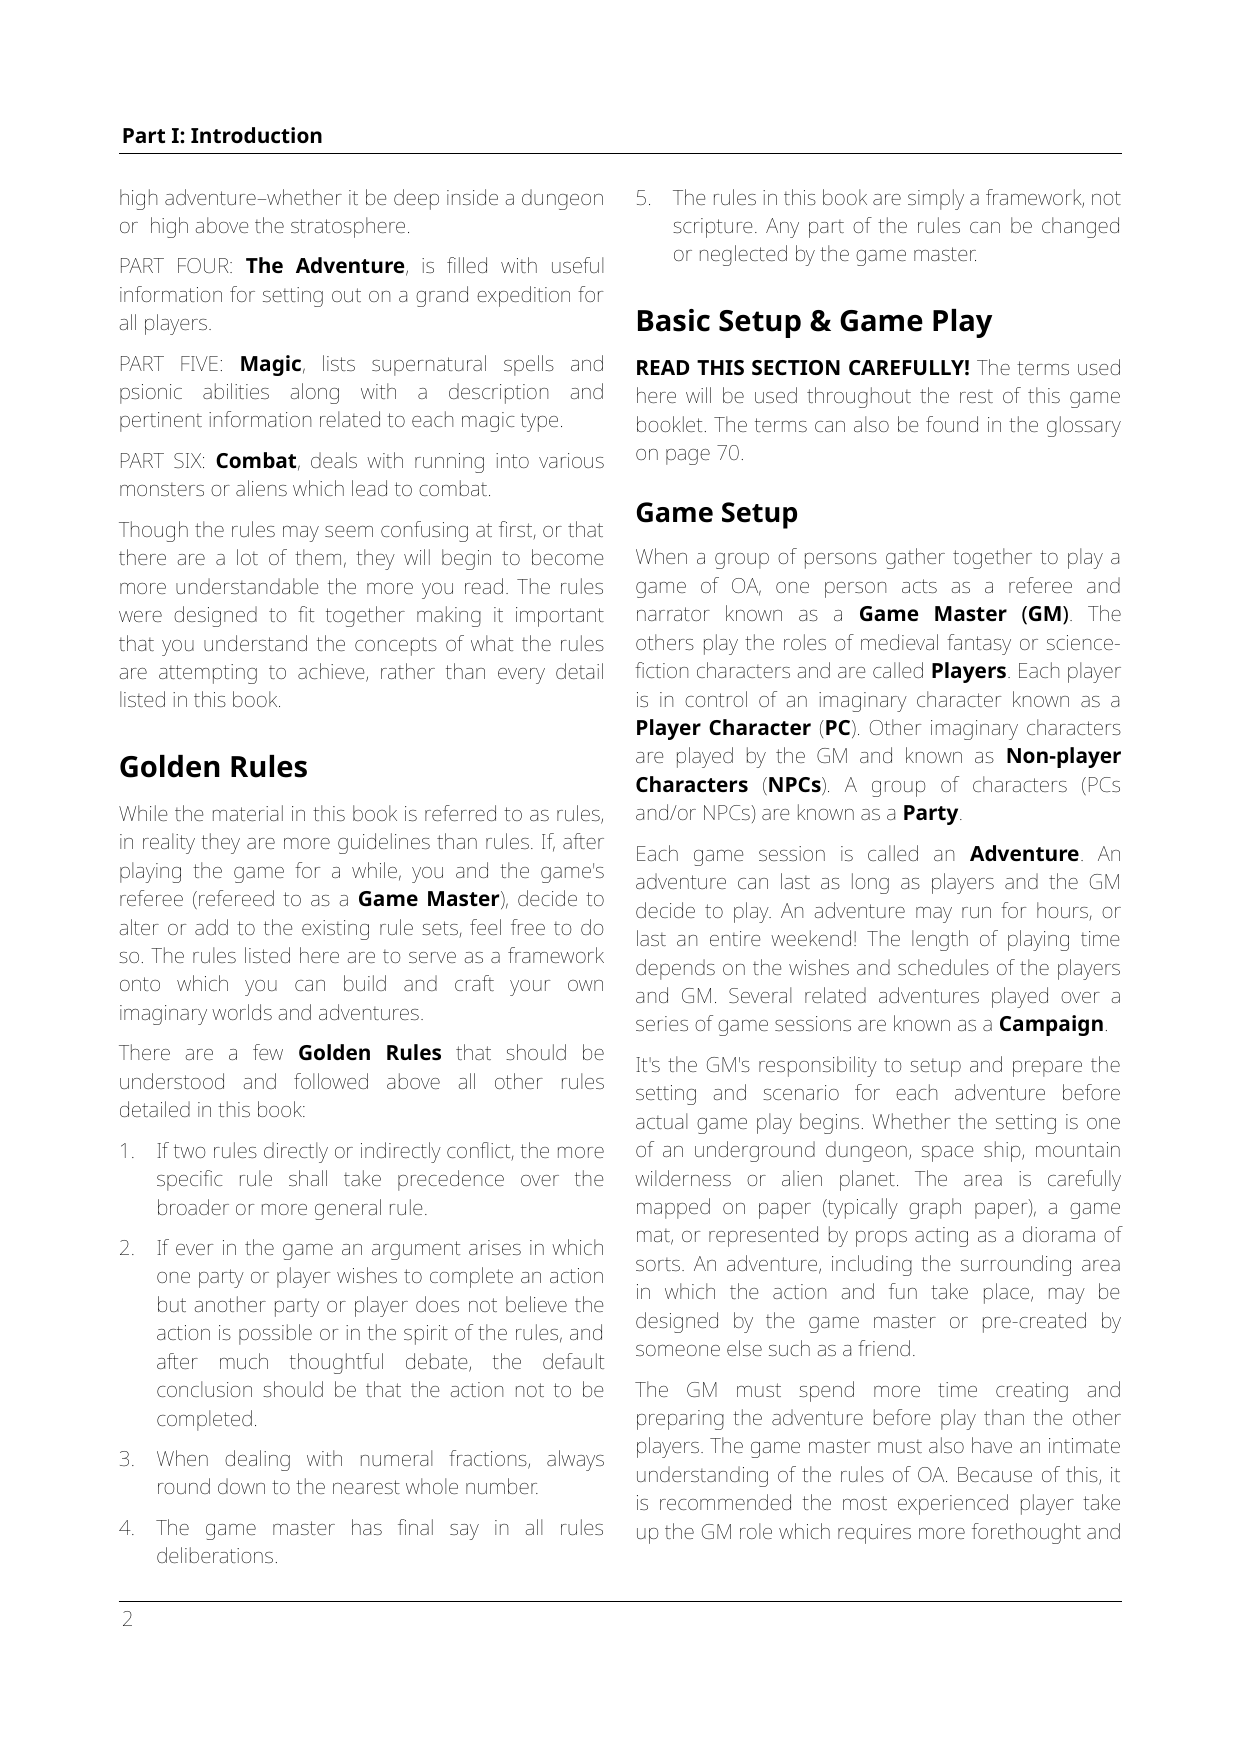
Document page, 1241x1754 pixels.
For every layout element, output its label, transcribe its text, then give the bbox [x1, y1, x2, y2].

text PART FIVE: Magic, lists supernatural spells and psionic abilities along with a description and pertinent information related to each magic type. [118, 349, 605, 434]
list If two rules directly or indirectly conflict, the more specific rule shall take precedence over the broader or more general rule. [118, 1136, 605, 1221]
subtitle Golden Rules [118, 747, 605, 786]
list When dealing with numeral fractions, always round down to the nearest whole number. [118, 1444, 605, 1501]
text The GM must spend more time creating and preparing the adventure before play than the other players. The game master must also have an intimate understanding of the rules of OA. Because of this, it is recommended the most experienced player take up the GM role which requires more forethought and [635, 1375, 1122, 1545]
subtitle Basic Setup & Game Play [635, 301, 1122, 340]
text When a group of persons gather together to play a game of OA, one person acts as a referee and narrator known as a Game Master (GM). The others play the roles of medieval fantasy or science-fiction characters and are called Players. Each player is in control of an imaginary character known as a Player Character (PC). Other imaginary characters are played by the GM and known as Non-player Characters (NPCs). A group of characters (PCs and/or NPCs) are known as a Party. [635, 542, 1122, 827]
text It's the GM's responsibility to setup and prepare the setting and scenario for each adventure before actual game play begins. Whether the setting is one of an underground dungeon, space ship, mountain wilderness or alien planet. The area is carefully mapped on paper (typically graph paper), a game mat, or represented by props acting as a diorama of sorts. An adventure, including the surrounding area in which the action and fun take place, may be designed by the game master or pre-created by someone else such as a friend. [635, 1050, 1122, 1363]
text PART SIX: Combat, deals with running into various monsters or aliens which lead to combat. [118, 446, 605, 503]
list The rules in this book are simply a framework, not scripture. Any part of the rules can be changed or neglected by the game master. [635, 183, 1122, 268]
list If ever in the game an argument arises in which one party or player wishes to complete an action but another party or player does not believe the action is possible or in the spirit of the rules, and after much thoughtful debate, the default conclusion should be that the action not to be completed. [118, 1233, 605, 1432]
text While the material in this book is referred to as rules, in reality they are more guidelines than rules. If, after playing the game for a while, you and the game's referee (refereed to as a Game Master), decide to alter or add to the existing rule sets, feel free to do so. The rules listed here are to serve as a framework onto which you can build and craft your own imaginary worlds and adventures. [118, 799, 605, 1026]
text high adventure–whether it be deep inside a dungeon or high above the stratosphere. [118, 183, 605, 239]
text Though the rules may seem confusing at first, or that there are a lot of them, they will begin to become more understandable the more you read. The rules were designed to fit together making it important that you understand the concepts of what the rules are attempting to achieve, rather than every detail listed in this book. [118, 515, 605, 714]
text Game Setup [635, 494, 1122, 531]
list The game master has final say in all rules deliberations. [118, 1513, 605, 1570]
text READ THIS SECTION CAREFULLY! The terms used here will be used throughout the rest of this game booklet. The terms can also be found in the glossary on page 70. [635, 353, 1122, 467]
text There are a few Golden Rules that should be understood and followed above all other rules detailed in this book: [118, 1038, 605, 1124]
text Each game session is called an Adventure. An adventure can last as long as players and the GM decide to play. An adventure may run for hours, or last an entire weekend! The length of playing time depends on the wishes and schedules of the players and GM. Several related adventures played over a series of game sessions are known as a Campaign. [635, 839, 1122, 1038]
text PART FOUR: The Adventure, is filled with useful information for setting out on a grand expedition for all players. [118, 251, 605, 337]
